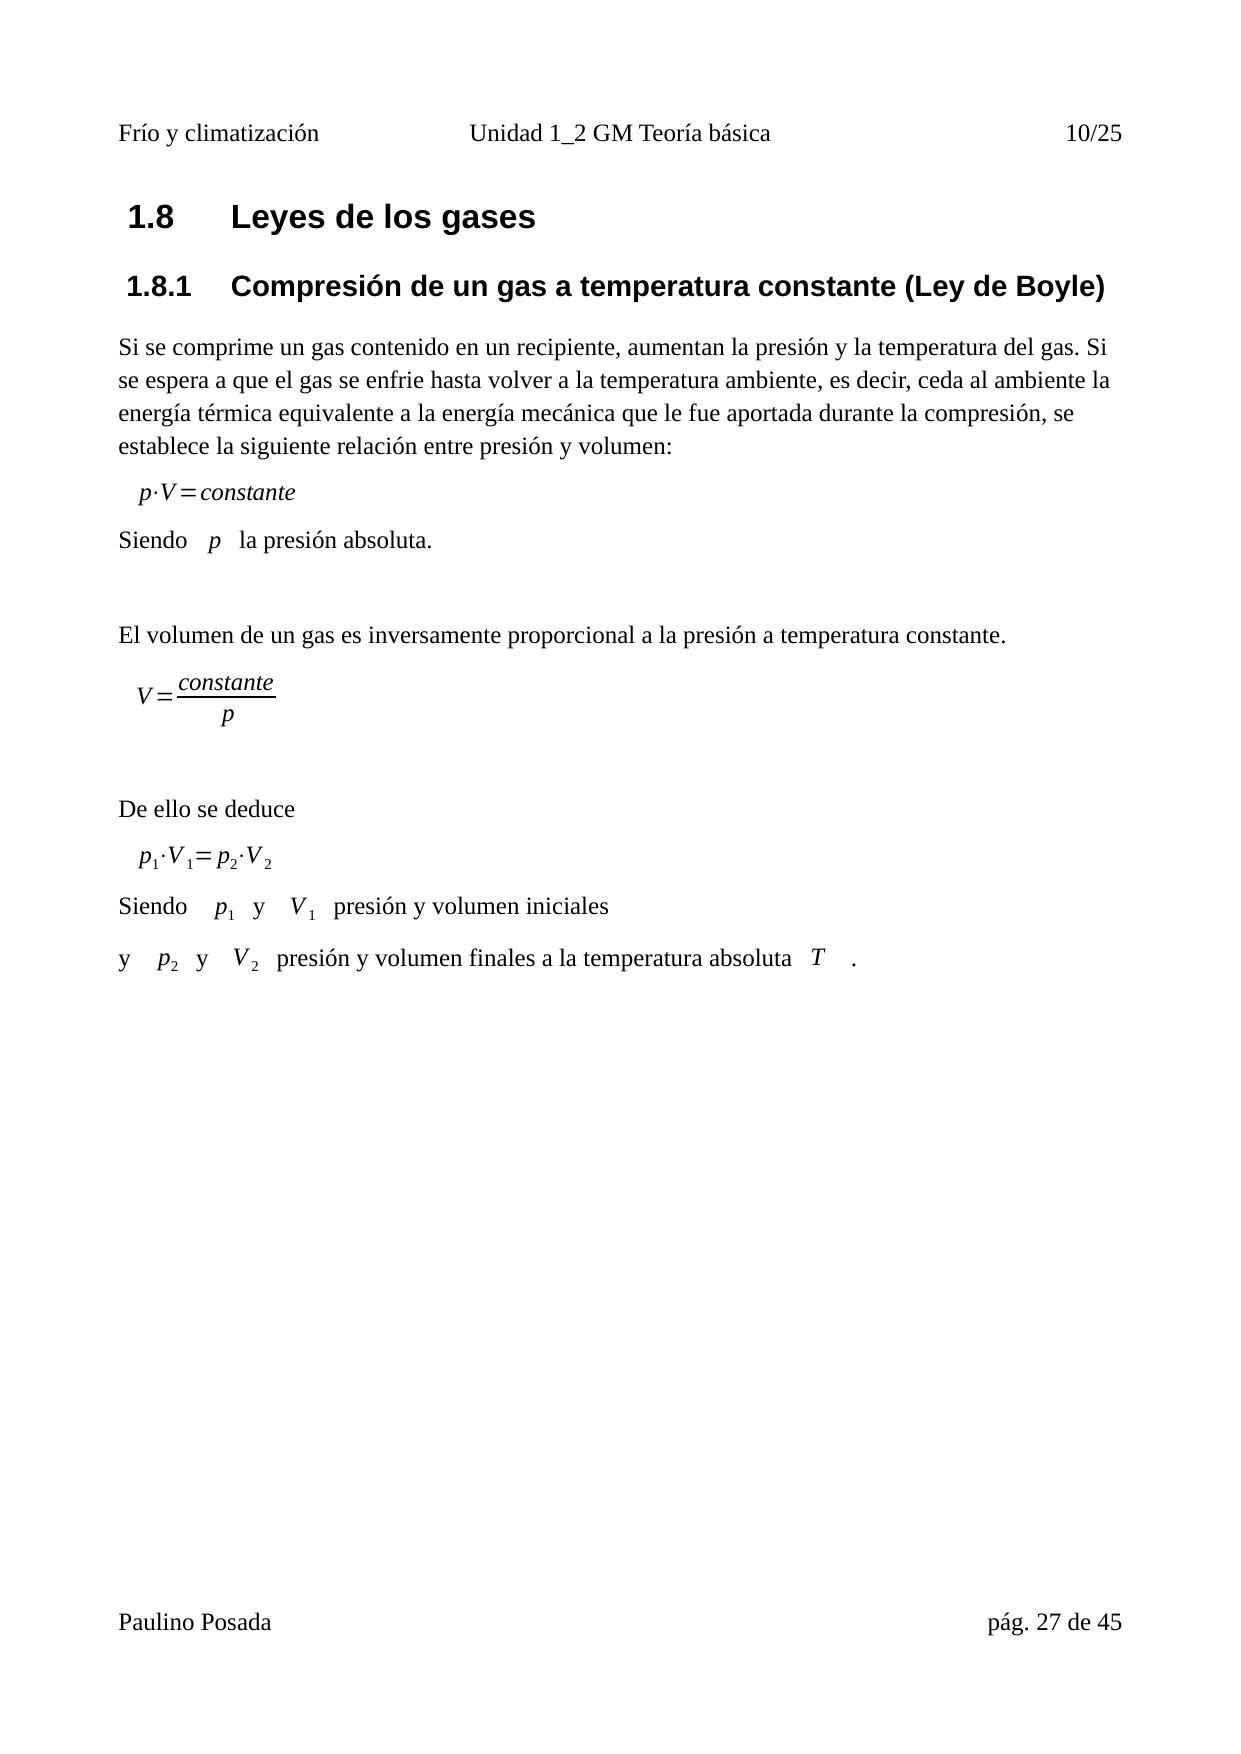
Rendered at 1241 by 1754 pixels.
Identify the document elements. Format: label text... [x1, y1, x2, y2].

text Siendo y presión y volumen iniciales [118, 891, 1122, 924]
text Siendola presión absoluta. [118, 525, 1122, 554]
subtitle Compresión de un gas a temperatura constante (Ley de Boyle) [118, 269, 1122, 303]
text Si se comprime un gas contenido en un recipiente, aumentan la presión y la temperatura del gas. Si se espera a que el gas se enfrie hasta volver a la temperatura ambiente, es decir, ceda al ambiente la energía térmica equivalente a la energía mecánica que le fue aportada durante la compresión, se establece la siguiente relación entre presión y volumen: [118, 332, 1122, 460]
text El volumen de un gas es inversamente proporcional a la presión a temperatura constante. [118, 621, 1122, 649]
text De ello se deduce [118, 794, 1122, 822]
text y y presión y volumen finales a la temperatura absoluta . [118, 943, 1122, 975]
subtitle Leyes de los gases [118, 197, 1122, 236]
